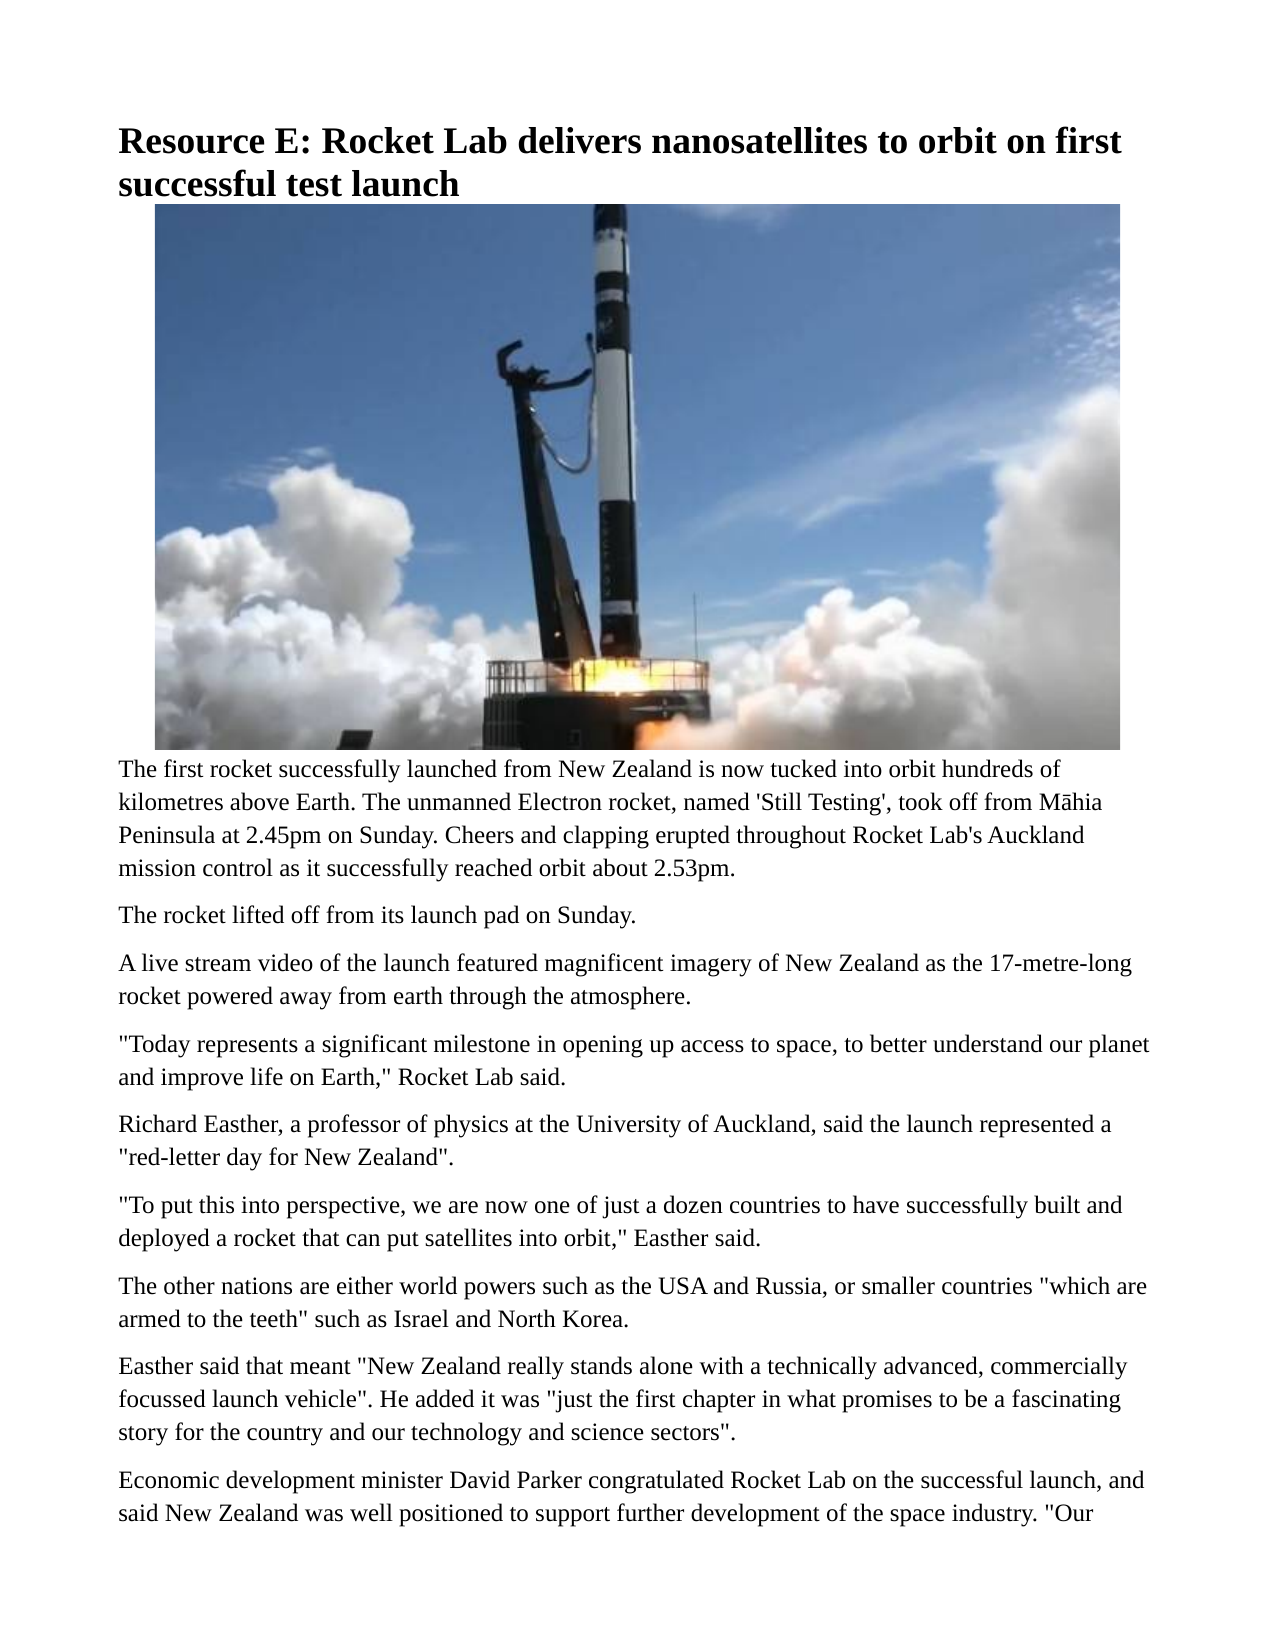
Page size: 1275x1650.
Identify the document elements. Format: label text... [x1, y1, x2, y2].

text Economic development minister David Parker congratulated Rocket Lab on the successful launch, and said New Zealand was well positioned to support further development of the space industry. "Our [118, 1465, 1157, 1527]
text The other nations are either world powers such as the USA and Russia, or smaller countries "which are armed to the teeth" such as Israel and North Korea. [118, 1271, 1157, 1332]
text "To put this into perspective, we are now one of just a dozen countries to have successfully built and deployed a rocket that can put satellites into orbit," Easther said. [118, 1190, 1157, 1252]
text "Today represents a significant milestone in opening up access to space, to better understand our planet and improve life on Earth," Rocket Lab said. [118, 1029, 1157, 1091]
text Resource E: Rocket Lab delivers nanosatellites to orbit on first successful test launch [118, 118, 1157, 204]
text Easther said that meant "New Zealand really stands alone with a technically advanced, commercially focussed launch vehicle". He added it was "just the first chapter in what promises to be a fascinating story for the country and our technology and science sectors". [118, 1351, 1157, 1446]
text A live stream video of the launch featured magnificent imagery of New Zealand as the 17-metre-long rocket powered away from earth through the atmosphere. [118, 948, 1157, 1010]
text The rocket lifted off from its launch pad on Sunday. [118, 901, 1157, 929]
picture [154, 204, 1121, 750]
text Richard Easther, a professor of physics at the University of Auckland, said the launch represented a "red-letter day for New Zealand". [118, 1109, 1157, 1171]
text The first rocket successfully launched from New Zealand is now tucked into orbit hundreds of kilometres above Earth. The unmanned Electron rocket, named 'Still Testing', took off from Māhia Peninsula at 2.45pm on Sunday. Cheers and clapping erupted throughout Rocket Lab's Auckland mission control as it successfully reached orbit about 2.53pm. [118, 204, 1157, 882]
